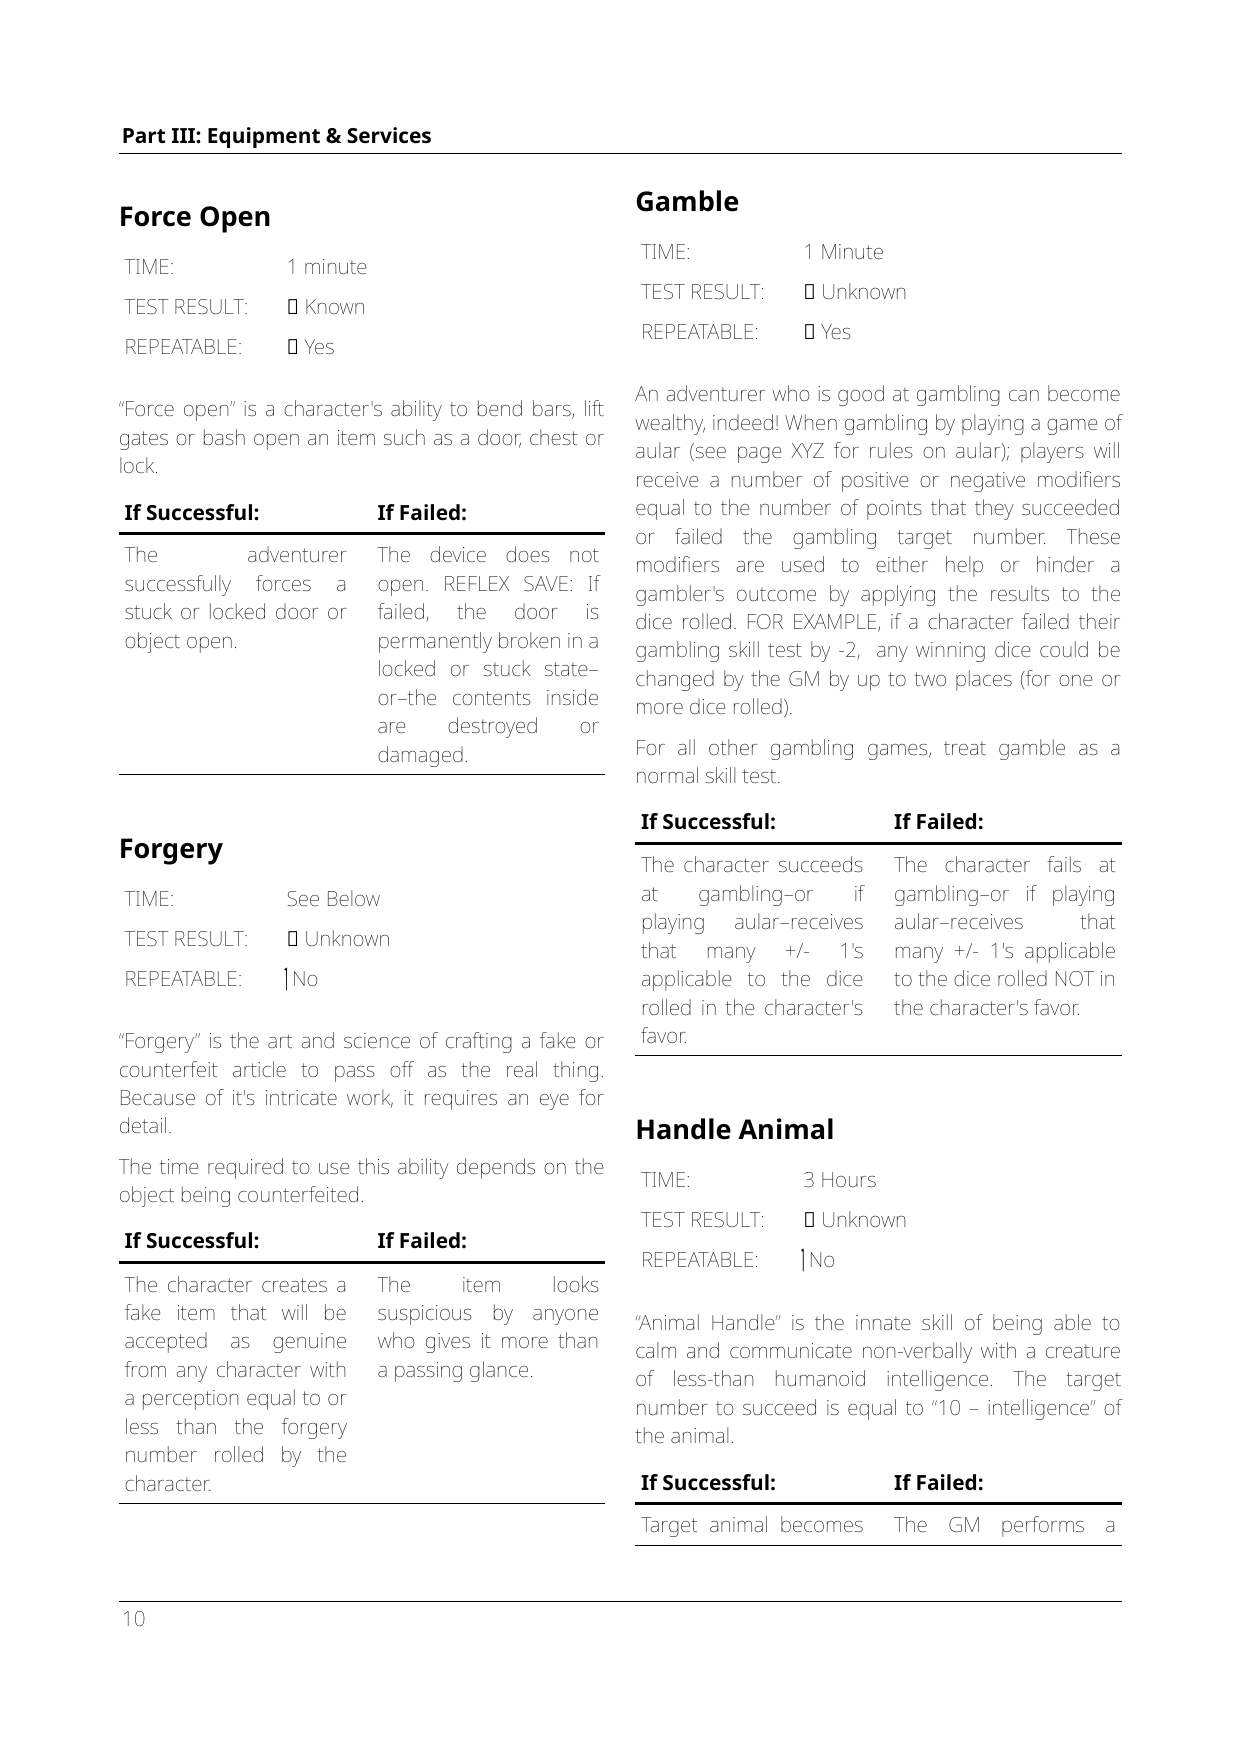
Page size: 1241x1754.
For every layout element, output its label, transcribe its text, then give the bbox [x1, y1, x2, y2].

table_header TIME: [119, 246, 281, 286]
table_header TIME: [635, 1160, 797, 1199]
table_header 3 Hours [797, 1160, 1122, 1199]
table_header [869, 1462, 888, 1502]
table_header If Successful: [119, 492, 353, 532]
table_header If Successful: [635, 1462, 869, 1502]
table_header If Successful: [635, 802, 869, 842]
table_header If Failed: [888, 1462, 1122, 1502]
text Handle Animal [635, 1111, 1122, 1148]
table_cell [353, 535, 372, 774]
table_cell TEST RESULT: [635, 1200, 797, 1239]
table_cell TEST RESULT: [119, 286, 281, 326]
table_cell  No [281, 958, 605, 998]
table_header TIME: [119, 878, 281, 918]
table_cell Target animal becomes [635, 1505, 869, 1545]
table_header If Failed: [372, 492, 605, 532]
table_cell REPEATABLE: [635, 311, 797, 351]
text “Force open” is a character's ability to bend bars, lift gates or bash open an item such as a door, chest or lock. [118, 366, 605, 480]
table_cell  Yes [281, 326, 605, 366]
table_header [869, 802, 888, 842]
table_cell [869, 1505, 888, 1545]
table_header If Failed: [372, 1221, 605, 1261]
table_cell  Unknown [797, 271, 1122, 311]
text Gamble [635, 183, 1122, 219]
table_cell The GM performs a [888, 1505, 1122, 1545]
table_header 1 minute [281, 246, 605, 286]
table_cell The item looks suspicious by anyone who gives it more than a passing glance. [372, 1264, 605, 1503]
table_cell REPEATABLE: [119, 958, 281, 998]
table_header TIME: [635, 231, 797, 271]
table_cell TEST RESULT: [119, 918, 281, 958]
table_cell REPEATABLE: [635, 1239, 797, 1279]
table_header If Failed: [888, 802, 1122, 842]
text “Forgery” is the art and science of crafting a fake or counterfeit article to pass off as the real thing. Because of it's intricate work, it requires an eye for detail. [118, 998, 605, 1140]
table_cell  Known [281, 286, 605, 326]
text For all other gambling games, treat gamble as a normal skill test. [635, 733, 1122, 790]
table_cell The character succeeds at gambling–or if playing aular–receives that many +/- 1's applicable to the dice rolled in the character's favor. [635, 845, 869, 1055]
text Force Open [118, 198, 605, 234]
table_header 1 Minute [797, 231, 1122, 271]
text The time required to use this ability depends on the object being counterfeited. [118, 1152, 605, 1209]
table_header [353, 1221, 372, 1261]
text “Animal Handle” is the innate skill of being able to calm and communicate non-verbally with a creature of less-than humanoid intelligence. The target number to succeed is equal to “10 – intelligence” of the animal. [635, 1279, 1122, 1450]
table_cell [353, 1264, 372, 1503]
table_cell TEST RESULT: [635, 271, 797, 311]
table_cell  Unknown [797, 1200, 1122, 1239]
table_cell The character creates a fake item that will be accepted as genuine from any character with a perception equal to or less than the forgery number rolled by the character. [119, 1264, 353, 1503]
table_cell [869, 845, 888, 1055]
table_cell The device does not open. REFLEX SAVE: If failed, the door is permanently broken in a locked or stuck state–or–the contents inside are destroyed or damaged. [372, 535, 605, 774]
table_cell The adventurer successfully forces a stuck or locked door or object open. [119, 535, 353, 774]
text An adventurer who is good at gambling can become wealthy, indeed! When gambling by playing a game of aular (see page XYZ for rules on aular); players will receive a number of positive or negative modifiers equal to the number of points that they succeeded or failed the gambling target number. These modifiers are used to either help or hinder a gambler's outcome by applying the results to the dice rolled. FOR EXAMPLE, if a character failed their gambling skill test by -2, any winning dice could be changed by the GM by up to two places (for one or more dice rolled). [635, 351, 1122, 721]
table_header If Successful: [119, 1221, 353, 1261]
table_cell The character fails at gambling–or if playing aular–receives that many +/- 1's applicable to the dice rolled NOT in the character's favor. [888, 845, 1122, 1055]
table_header See Below [281, 878, 605, 918]
text Forgery [118, 829, 605, 866]
table_cell  No [797, 1239, 1122, 1279]
table_header [353, 492, 372, 532]
table_cell  Yes [797, 311, 1122, 351]
table_cell  Unknown [281, 918, 605, 958]
table_cell REPEATABLE: [119, 326, 281, 366]
